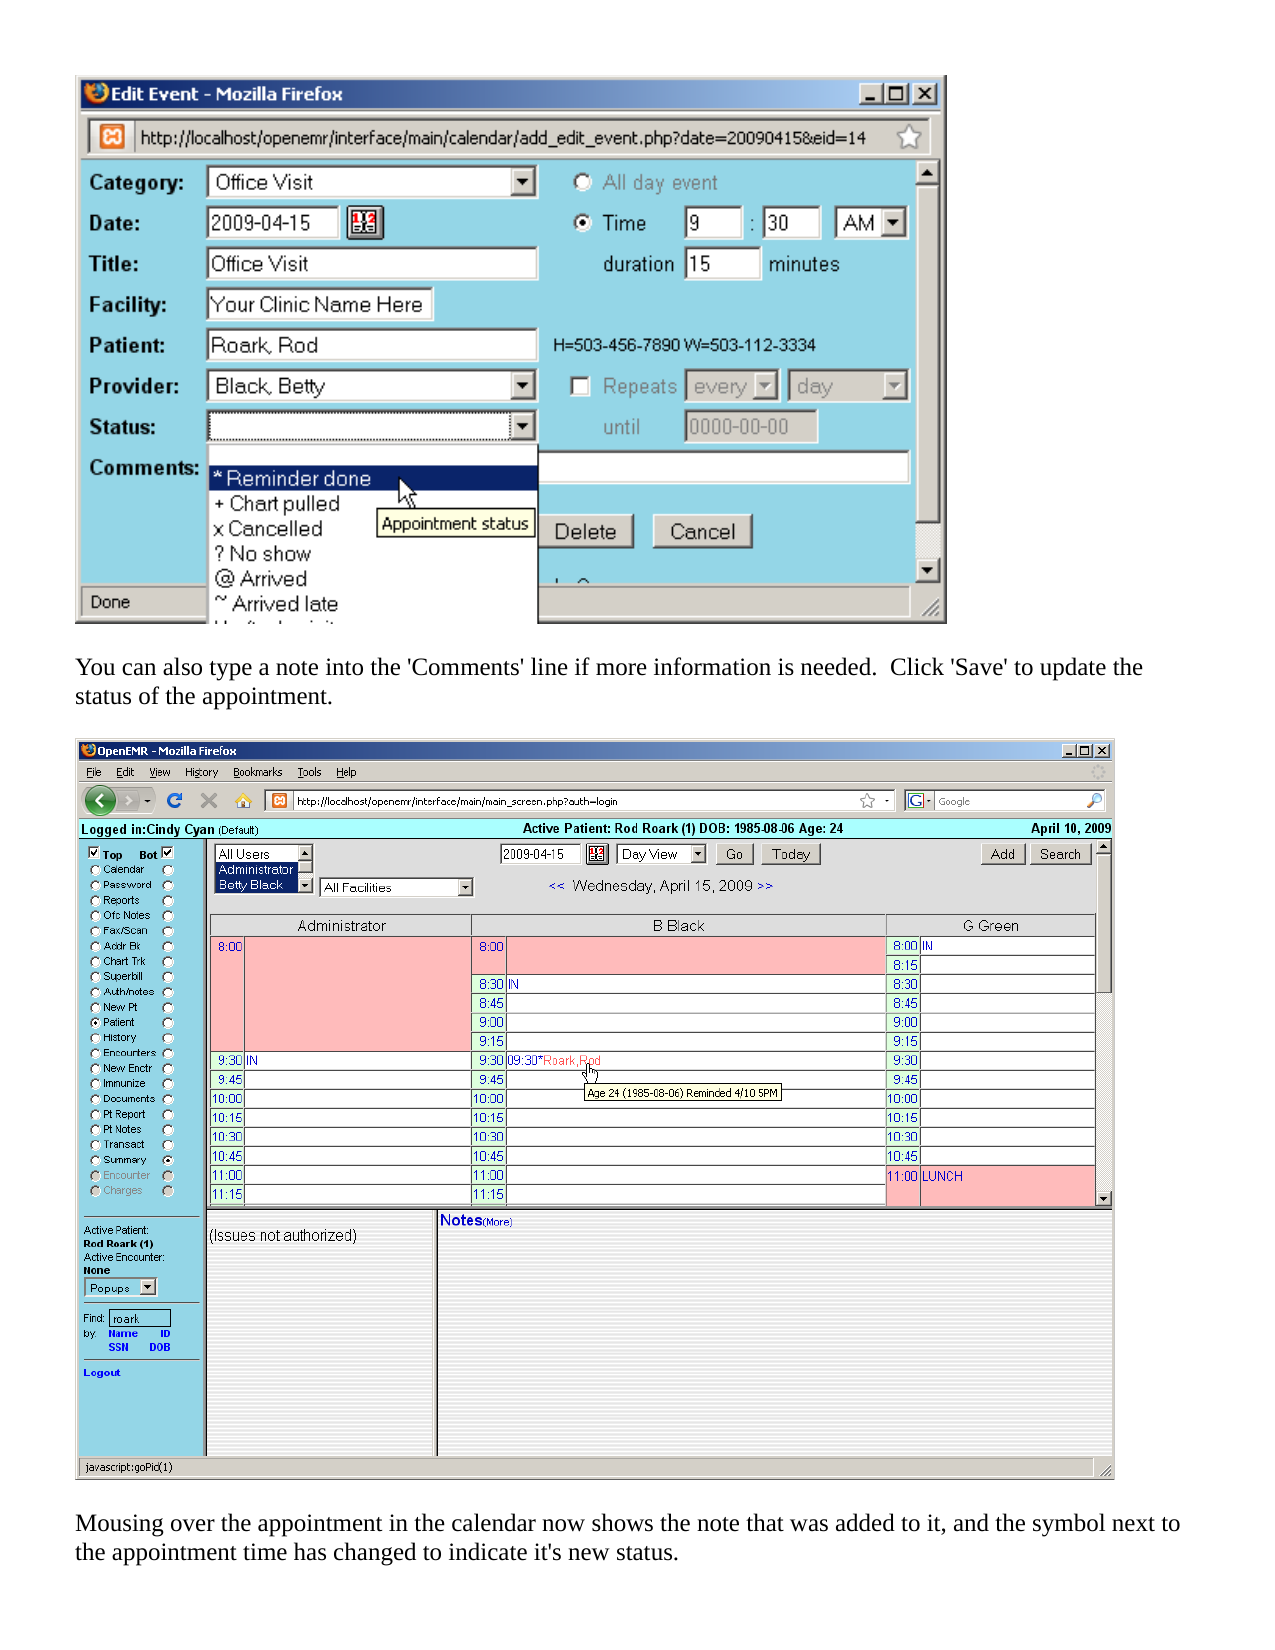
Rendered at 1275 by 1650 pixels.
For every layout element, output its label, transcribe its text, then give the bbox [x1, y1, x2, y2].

text You can also type a note into the 'Comments' line if more information is needed. Click 'Save' to update the status of the appointment. [75, 652, 1200, 710]
picture [75, 75, 947, 624]
picture [75, 738, 1115, 1480]
text Mousing over the appointment in the calendar now shows the note that was added to it, and the symbol next to the appointment time has changed to indicate it's new status. [75, 1508, 1200, 1566]
